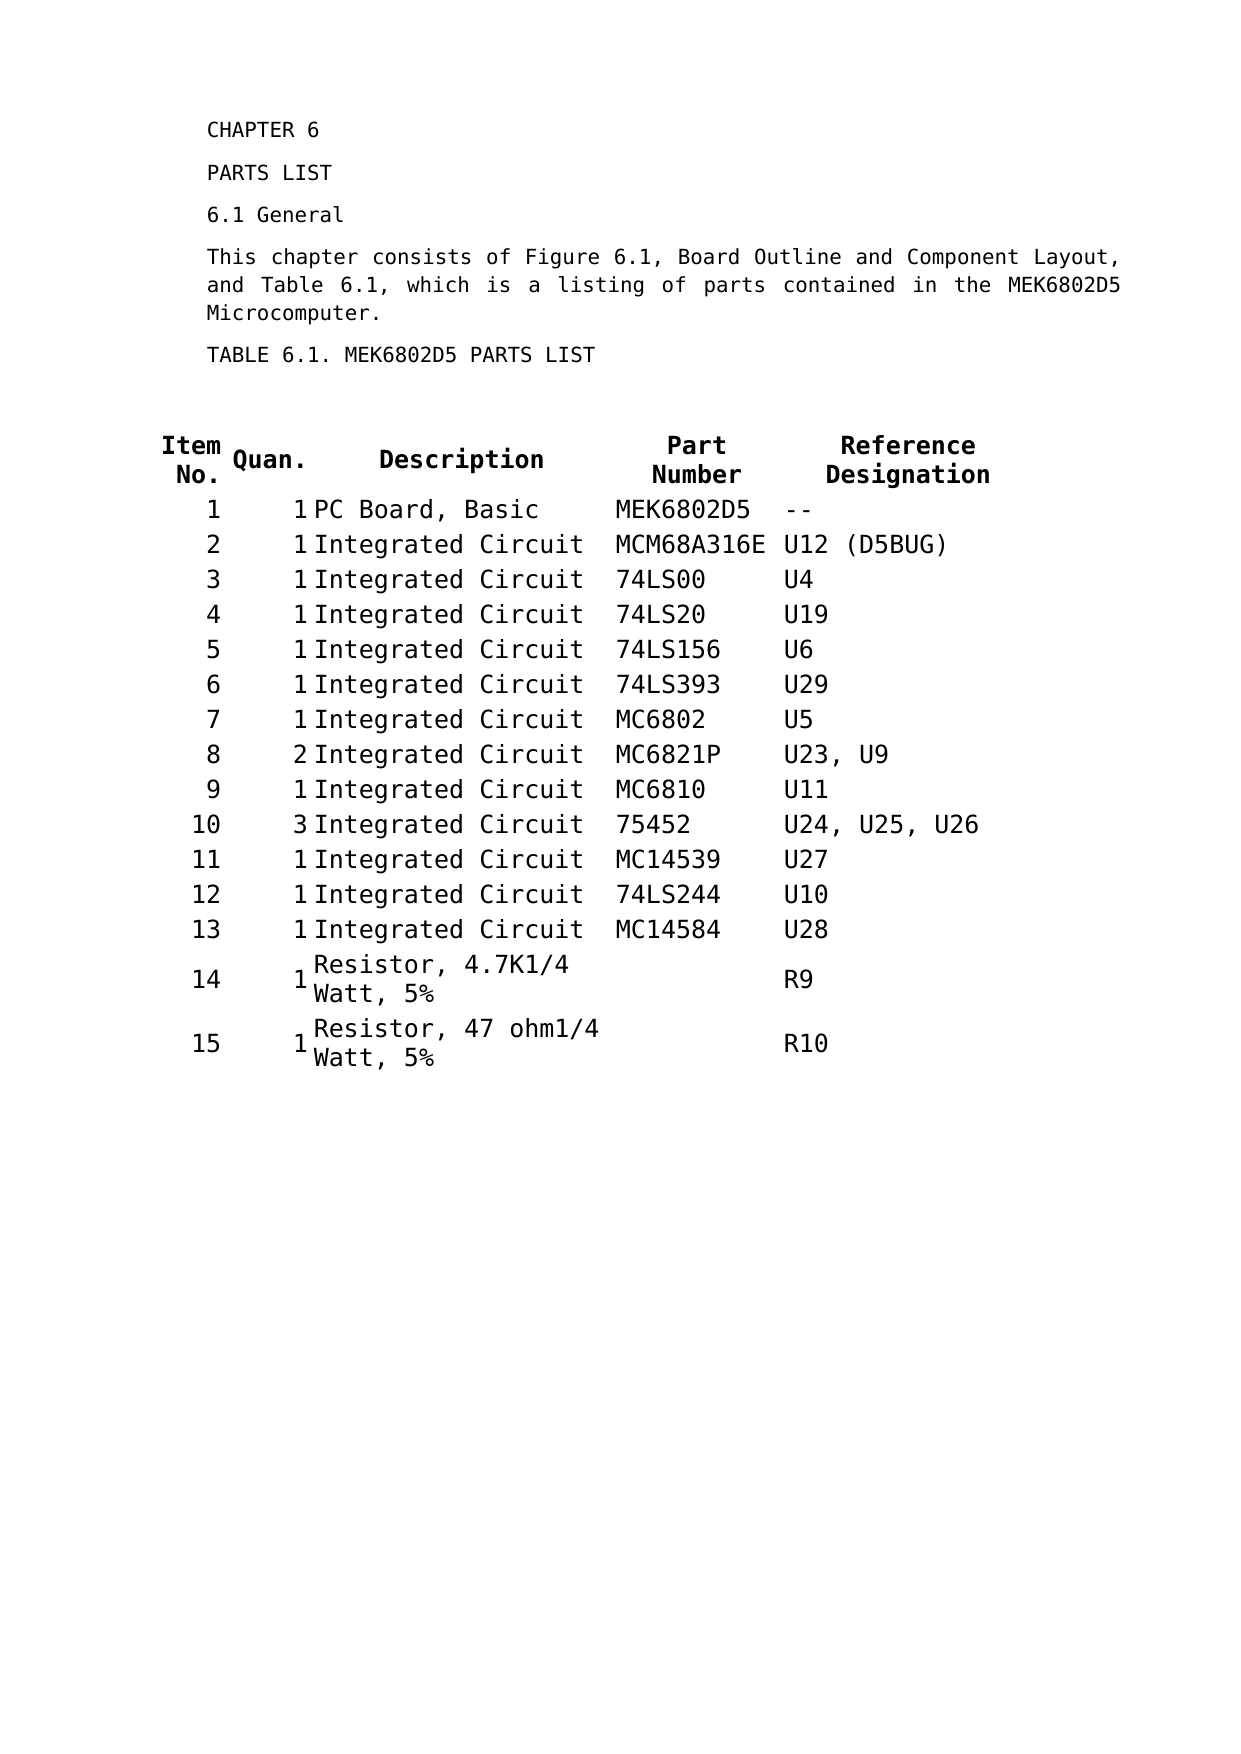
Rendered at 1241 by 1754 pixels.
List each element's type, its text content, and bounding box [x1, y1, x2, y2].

table_cell Integrated Circuit [311, 737, 613, 772]
table_cell 5 [118, 632, 224, 667]
table_cell Resistor, 47 ohm1/4 Watt, 5% [311, 1011, 613, 1076]
table_cell U24, U25, U26 [781, 807, 1036, 842]
table_cell 1 [224, 877, 311, 912]
table_cell 10 [118, 807, 224, 842]
table_cell Integrated Circuit [311, 667, 613, 702]
table_cell Integrated Circuit [311, 527, 613, 562]
table_cell 1 [224, 912, 311, 947]
table_cell 1 [224, 1011, 311, 1076]
table_cell MCM68A316E [613, 527, 781, 562]
table_cell U29 [781, 667, 1036, 702]
table_cell R10 [781, 1011, 1036, 1076]
table_cell 2 [224, 737, 311, 772]
table_cell [613, 947, 781, 1011]
table_cell 1 [224, 632, 311, 667]
table_cell Integrated Circuit [311, 597, 613, 632]
table_header Reference Designation [781, 428, 1036, 492]
table_cell Integrated Circuit [311, 772, 613, 807]
table_cell 1 [224, 772, 311, 807]
table_cell 1 [224, 842, 311, 877]
table_cell 15 [118, 1011, 224, 1076]
table_cell MC6821P [613, 737, 781, 772]
table_cell 3 [224, 807, 311, 842]
text This chapter consists of Figure 6.1, Board Outline and Component Layout, and Table 6.1, which is a listing of parts contained in the MEK6802D5 Microcomputer. [207, 245, 1122, 325]
table_cell Integrated Circuit [311, 807, 613, 842]
table_header Description [311, 428, 613, 492]
table_cell Integrated Circuit [311, 877, 613, 912]
table_cell U12 (D5BUG) [781, 527, 1036, 562]
table_cell R9 [781, 947, 1036, 1011]
table_cell Integrated Circuit [311, 912, 613, 947]
table_cell MC6802 [613, 702, 781, 737]
table_cell 74LS20 [613, 597, 781, 632]
table_cell Integrated Circuit [311, 702, 613, 737]
text PARTS LIST [207, 161, 1122, 185]
table_cell U19 [781, 597, 1036, 632]
table_cell Integrated Circuit [311, 842, 613, 877]
table_cell -- [781, 492, 1036, 527]
table_cell 74LS393 [613, 667, 781, 702]
table_cell U4 [781, 562, 1036, 597]
table_cell Resistor, 4.7K1/4 Watt, 5% [311, 947, 613, 1011]
table_cell U6 [781, 632, 1036, 667]
table_header Quan. [224, 428, 311, 492]
table_cell 1 [118, 492, 224, 527]
table_cell 9 [118, 772, 224, 807]
table_header Item No. [118, 428, 224, 492]
table_cell 4 [118, 597, 224, 632]
table_cell 2 [118, 527, 224, 562]
table_cell 1 [224, 702, 311, 737]
table_cell U27 [781, 842, 1036, 877]
table_cell U28 [781, 912, 1036, 947]
table_header Part Number [613, 428, 781, 492]
table_cell 7 [118, 702, 224, 737]
table_cell U5 [781, 702, 1036, 737]
table_cell 1 [224, 597, 311, 632]
table_cell Integrated Circuit [311, 562, 613, 597]
table_cell MEK6802D5 [613, 492, 781, 527]
table_cell MC14584 [613, 912, 781, 947]
table_cell 14 [118, 947, 224, 1011]
table_cell 75452 [613, 807, 781, 842]
table_cell MC6810 [613, 772, 781, 807]
table_cell 74LS00 [613, 562, 781, 597]
table_cell 1 [224, 947, 311, 1011]
table_cell U11 [781, 772, 1036, 807]
table_cell 74LS156 [613, 632, 781, 667]
table_cell 1 [224, 667, 311, 702]
table_cell [613, 1011, 781, 1076]
text 6.1 General [207, 203, 1122, 227]
text CHAPTER 6 [207, 118, 1122, 142]
table_cell 3 [118, 562, 224, 597]
table_cell 13 [118, 912, 224, 947]
table_cell 11 [118, 842, 224, 877]
table_cell 74LS244 [613, 877, 781, 912]
table_cell U10 [781, 877, 1036, 912]
table_cell 1 [224, 562, 311, 597]
table_cell 1 [224, 527, 311, 562]
text TABLE 6.1. MEK6802D5 PARTS LIST [207, 343, 1122, 368]
table_cell PC Board, Basic [311, 492, 613, 527]
table_cell Integrated Circuit [311, 632, 613, 667]
table_cell U23, U9 [781, 737, 1036, 772]
table_cell 8 [118, 737, 224, 772]
table_cell 12 [118, 877, 224, 912]
table_cell 1 [224, 492, 311, 527]
table_cell 6 [118, 667, 224, 702]
table_cell MC14539 [613, 842, 781, 877]
